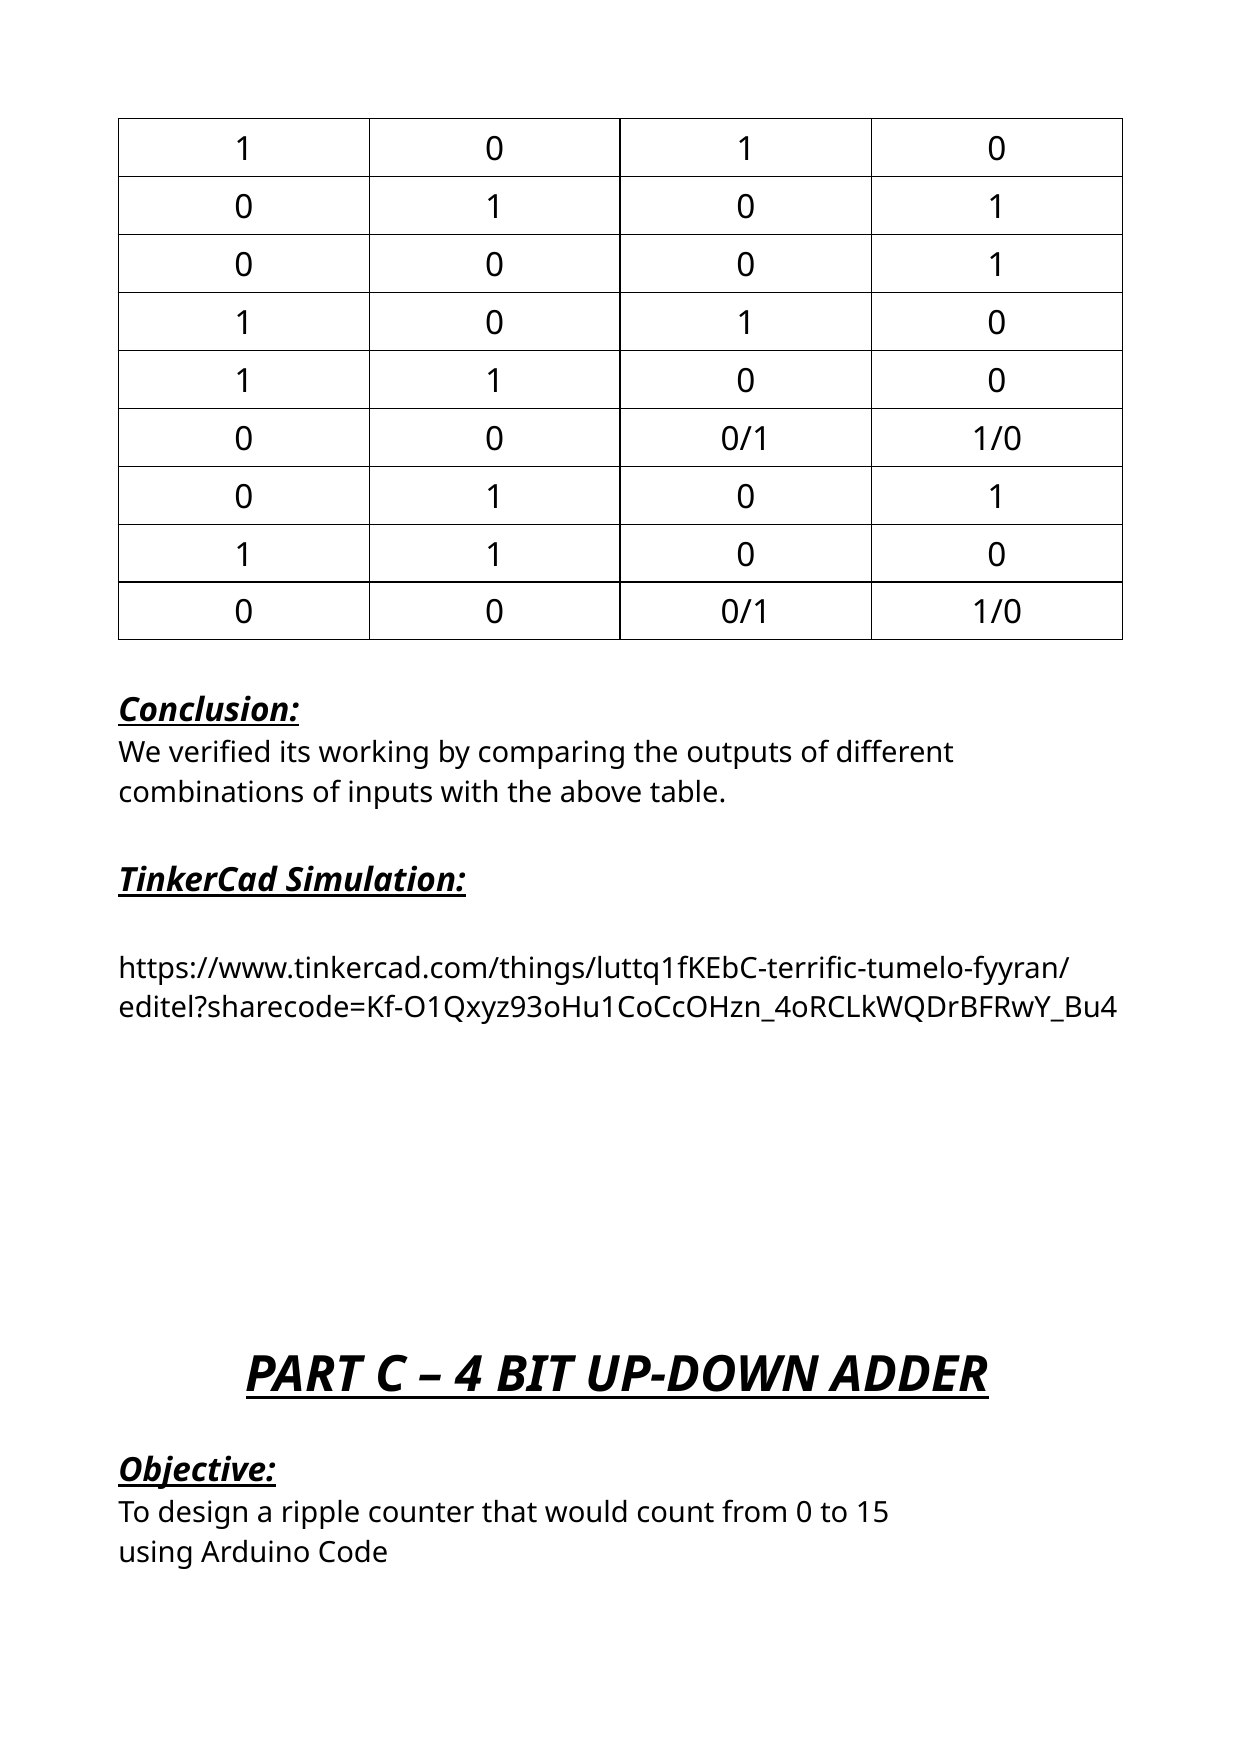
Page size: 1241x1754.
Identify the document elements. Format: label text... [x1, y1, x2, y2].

table_cell 1 [119, 525, 369, 581]
table_cell 1 [872, 467, 1122, 523]
table_cell 0 [370, 235, 619, 292]
table_cell 0 [621, 235, 871, 292]
text Conclusion: [118, 686, 1122, 731]
table_cell 1 [621, 293, 871, 350]
table_cell 1 [370, 467, 619, 523]
table_cell 0/1 [621, 409, 871, 466]
table_cell 0 [872, 293, 1122, 350]
table_cell 0 [621, 525, 871, 581]
table_cell 0 [621, 351, 871, 408]
table_cell 0 [370, 409, 619, 466]
text Objective: [118, 1446, 1122, 1492]
table_cell 1 [119, 293, 369, 350]
text https://www.tinkercad.com/things/luttq1fKEbC-terrific-tumelo-fyyran/editel?sharecode=Kf-O1Qxyz93oHu1CoCcOHzn_4oRCLkWQDrBFRwY_Bu4 [118, 947, 1122, 1026]
table_cell 0 [621, 467, 871, 523]
table_cell 0 [370, 119, 619, 176]
text PART C – 4 BIT UP-DOWN ADDER [118, 1338, 1122, 1407]
table_cell 1 [872, 177, 1122, 234]
table_cell 1/0 [872, 583, 1122, 639]
table_cell 0 [621, 177, 871, 234]
table_cell 0 [119, 235, 369, 292]
table_cell 0 [872, 119, 1122, 176]
table_cell 0 [370, 293, 619, 350]
table_cell 1 [872, 235, 1122, 292]
table_cell 1 [119, 351, 369, 408]
table_cell 0 [119, 583, 369, 639]
table_cell 0 [370, 583, 619, 639]
text TinkerCad Simulation: [118, 856, 1122, 901]
table_cell 0 [119, 467, 369, 523]
table_cell 1 [370, 525, 619, 581]
table_cell 1 [370, 351, 619, 408]
table_cell 0 [119, 177, 369, 234]
text We verified its working by comparing the outputs of different [118, 731, 1122, 771]
table_cell 1 [119, 119, 369, 176]
table_cell 0 [119, 409, 369, 466]
text To design a ripple counter that would count from 0 to 15 [118, 1492, 1122, 1531]
table_cell 0 [872, 351, 1122, 408]
text using Arduino Code [118, 1531, 1122, 1571]
table_cell 1/0 [872, 409, 1122, 466]
text combinations of inputs with the above table. [118, 771, 1122, 811]
table_cell 0 [872, 525, 1122, 581]
table_cell 0/1 [621, 583, 871, 639]
table_cell 1 [370, 177, 619, 234]
table_cell 1 [621, 119, 871, 176]
